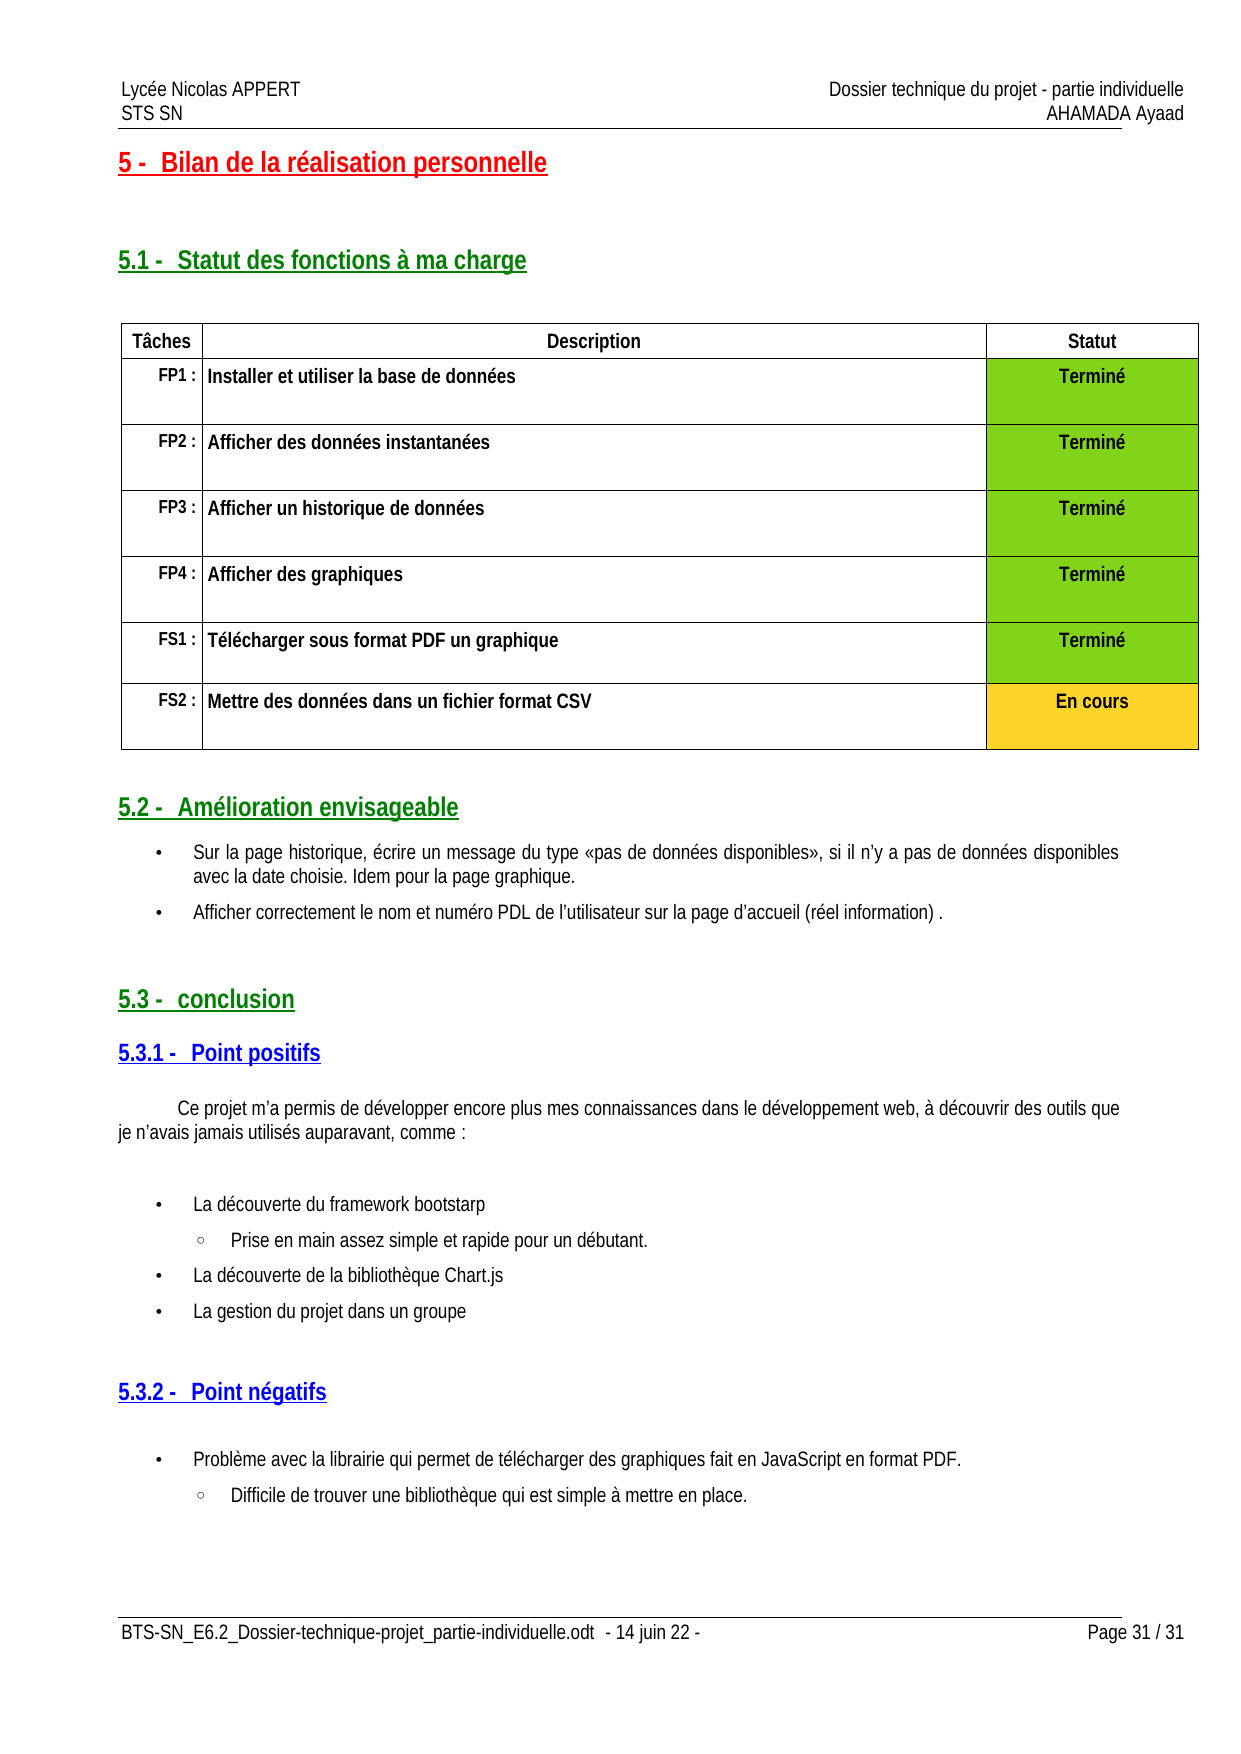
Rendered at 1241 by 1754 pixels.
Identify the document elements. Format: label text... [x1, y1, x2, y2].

subtitle Point positifs [118, 1038, 1122, 1066]
table_cell Installer et utiliser la base de données [203, 359, 986, 424]
subtitle conclusion [118, 983, 1122, 1014]
table_cell FS2 : [122, 684, 202, 749]
table_cell Terminé [987, 623, 1198, 683]
table_cell Afficher un historique de données [203, 491, 986, 556]
subtitle Amélioration envisageable [118, 791, 1122, 822]
table_header Statut [987, 324, 1198, 358]
table_cell FS1 : [122, 623, 202, 683]
table_cell FP1 : [122, 359, 202, 424]
list Afficher correctement le nom et numéro PDL de l’utilisateur sur la page d’accueil (réel information) . [156, 899, 1122, 923]
list Prise en main assez simple et rapide pour un débutant. [193, 1228, 1122, 1252]
table_cell En cours [987, 684, 1198, 749]
list La découverte de la bibliothèque Chart.js [156, 1263, 1122, 1287]
table_cell Mettre des données dans un fichier format CSV [203, 684, 986, 749]
table_header Description [203, 324, 986, 358]
list Difficile de trouver une bibliothèque qui est simple à mettre en place. [193, 1483, 1122, 1507]
text Ce projet m’a permis de développer encore plus mes connaissances dans le développement web, à découvrir des outils que je n’avais jamais utilisés auparavant, comme : [118, 1072, 1122, 1144]
table_cell Télécharger sous format PDF un graphique [203, 623, 986, 683]
table_cell Terminé [987, 491, 1198, 556]
list Problème avec la librairie qui permet de télécharger des graphiques fait en JavaScript en format PDF. [156, 1447, 1122, 1471]
subtitle Statut des fonctions à ma charge [118, 244, 1122, 275]
table_cell FP2 : [122, 425, 202, 490]
table_cell FP3 : [122, 491, 202, 556]
list Sur la page historique, écrire un message du type «pas de données disponibles», si il n’y a pas de données disponibles avec la date choisie. Idem pour la page graphique. [156, 840, 1122, 888]
table_cell Terminé [987, 359, 1198, 424]
table_cell Terminé [987, 425, 1198, 490]
table_cell FP4 : [122, 557, 202, 622]
table_header Tâches [122, 324, 202, 358]
subtitle Bilan de la réalisation personnelle [118, 145, 1122, 179]
list La découverte du framework bootstarp [156, 1192, 1122, 1216]
subtitle Point négatifs [118, 1377, 1122, 1405]
list La gestion du projet dans un groupe [156, 1299, 1122, 1323]
table_cell Terminé [987, 557, 1198, 622]
table_cell Afficher des données instantanées [203, 425, 986, 490]
table_cell Afficher des graphiques [203, 557, 986, 622]
